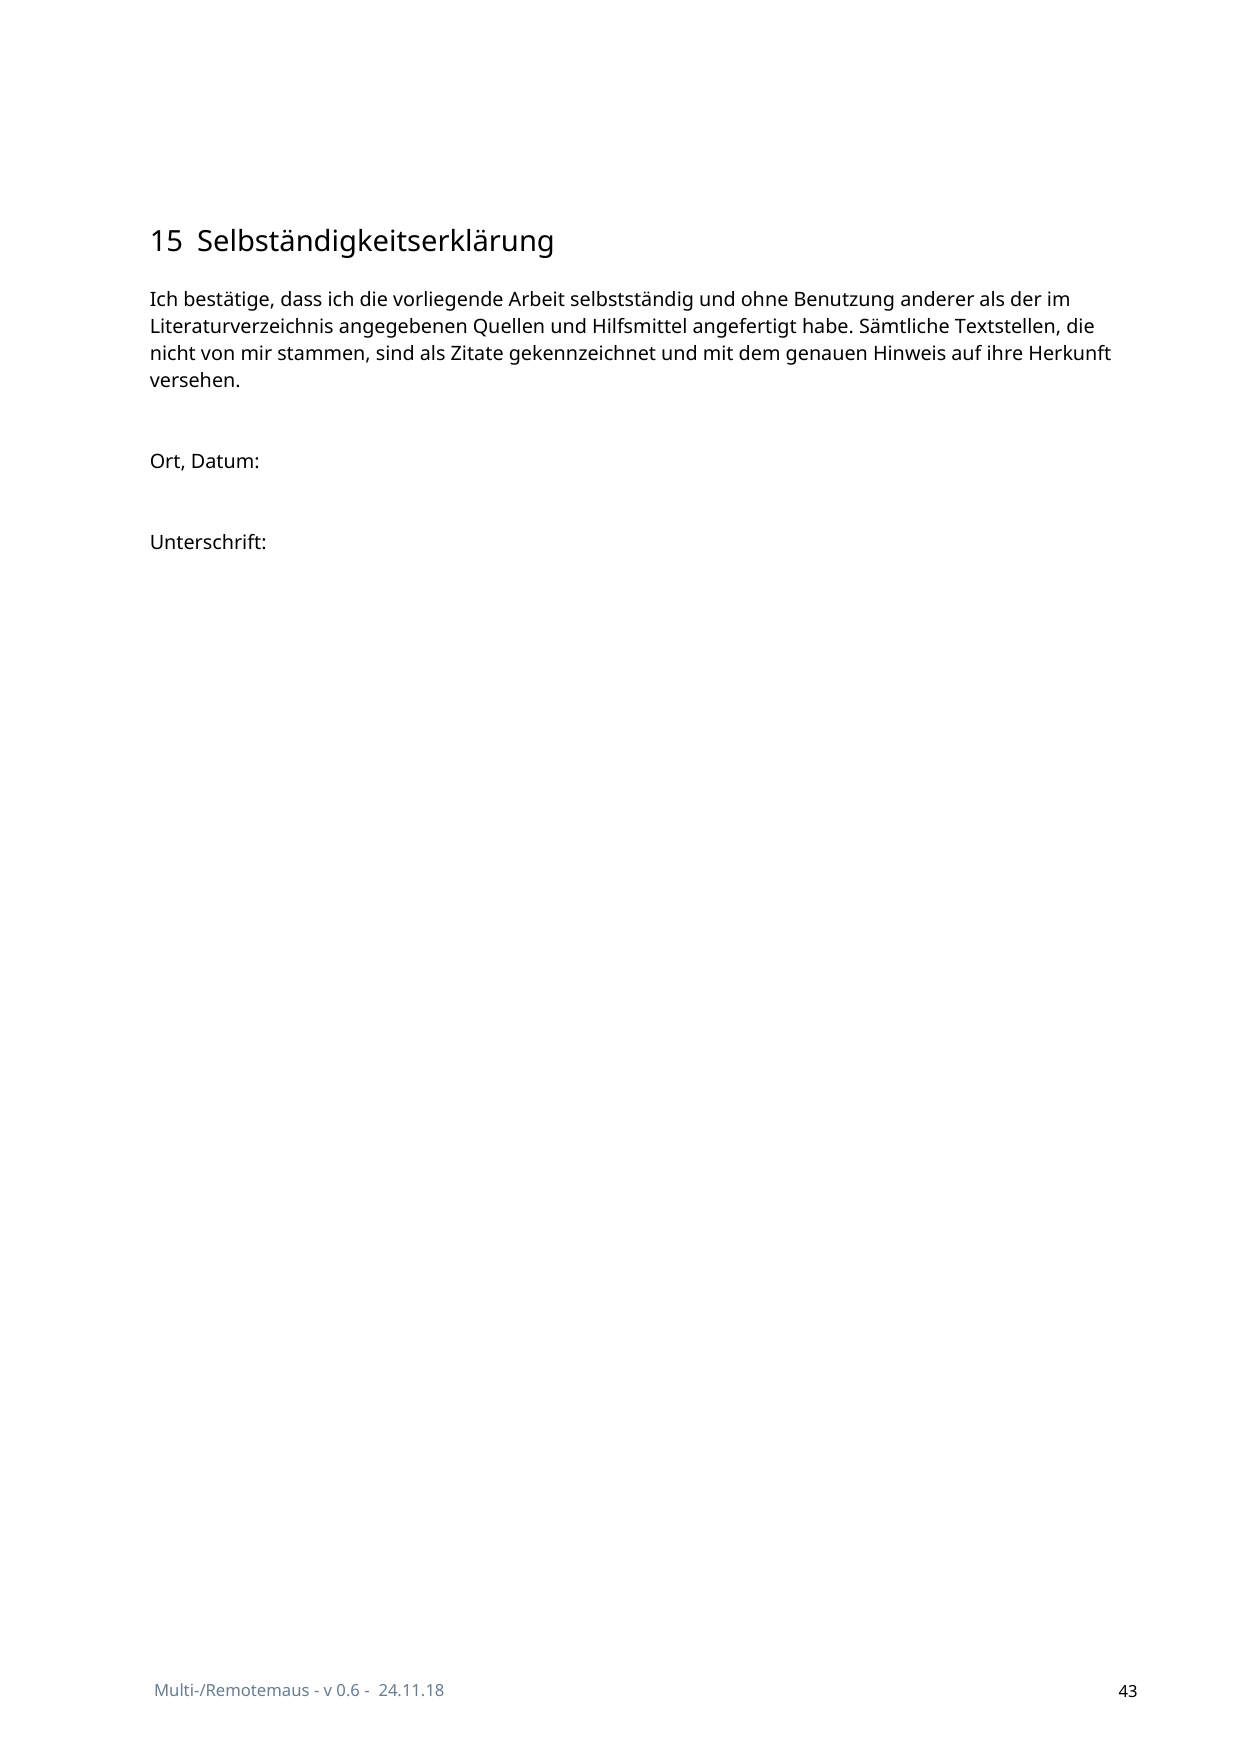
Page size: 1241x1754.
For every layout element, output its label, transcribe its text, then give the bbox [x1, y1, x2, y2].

text Unterschrift: [149, 528, 1136, 555]
text Ort, Datum: [149, 447, 1136, 474]
text Ich bestätige, dass ich die vorliegende Arbeit selbstständig und ohne Benutzung anderer als der im Literaturverzeichnis angegebenen Quellen und Hilfsmittel angefertigt habe. Sämtliche Textstellen, die nicht von mir stammen, sind als Zitate gekennzeichnet und mit dem genauen Hinweis auf ihre Herkunft versehen. [149, 285, 1136, 393]
subtitle Selbständigkeitserklärung [149, 221, 1136, 260]
